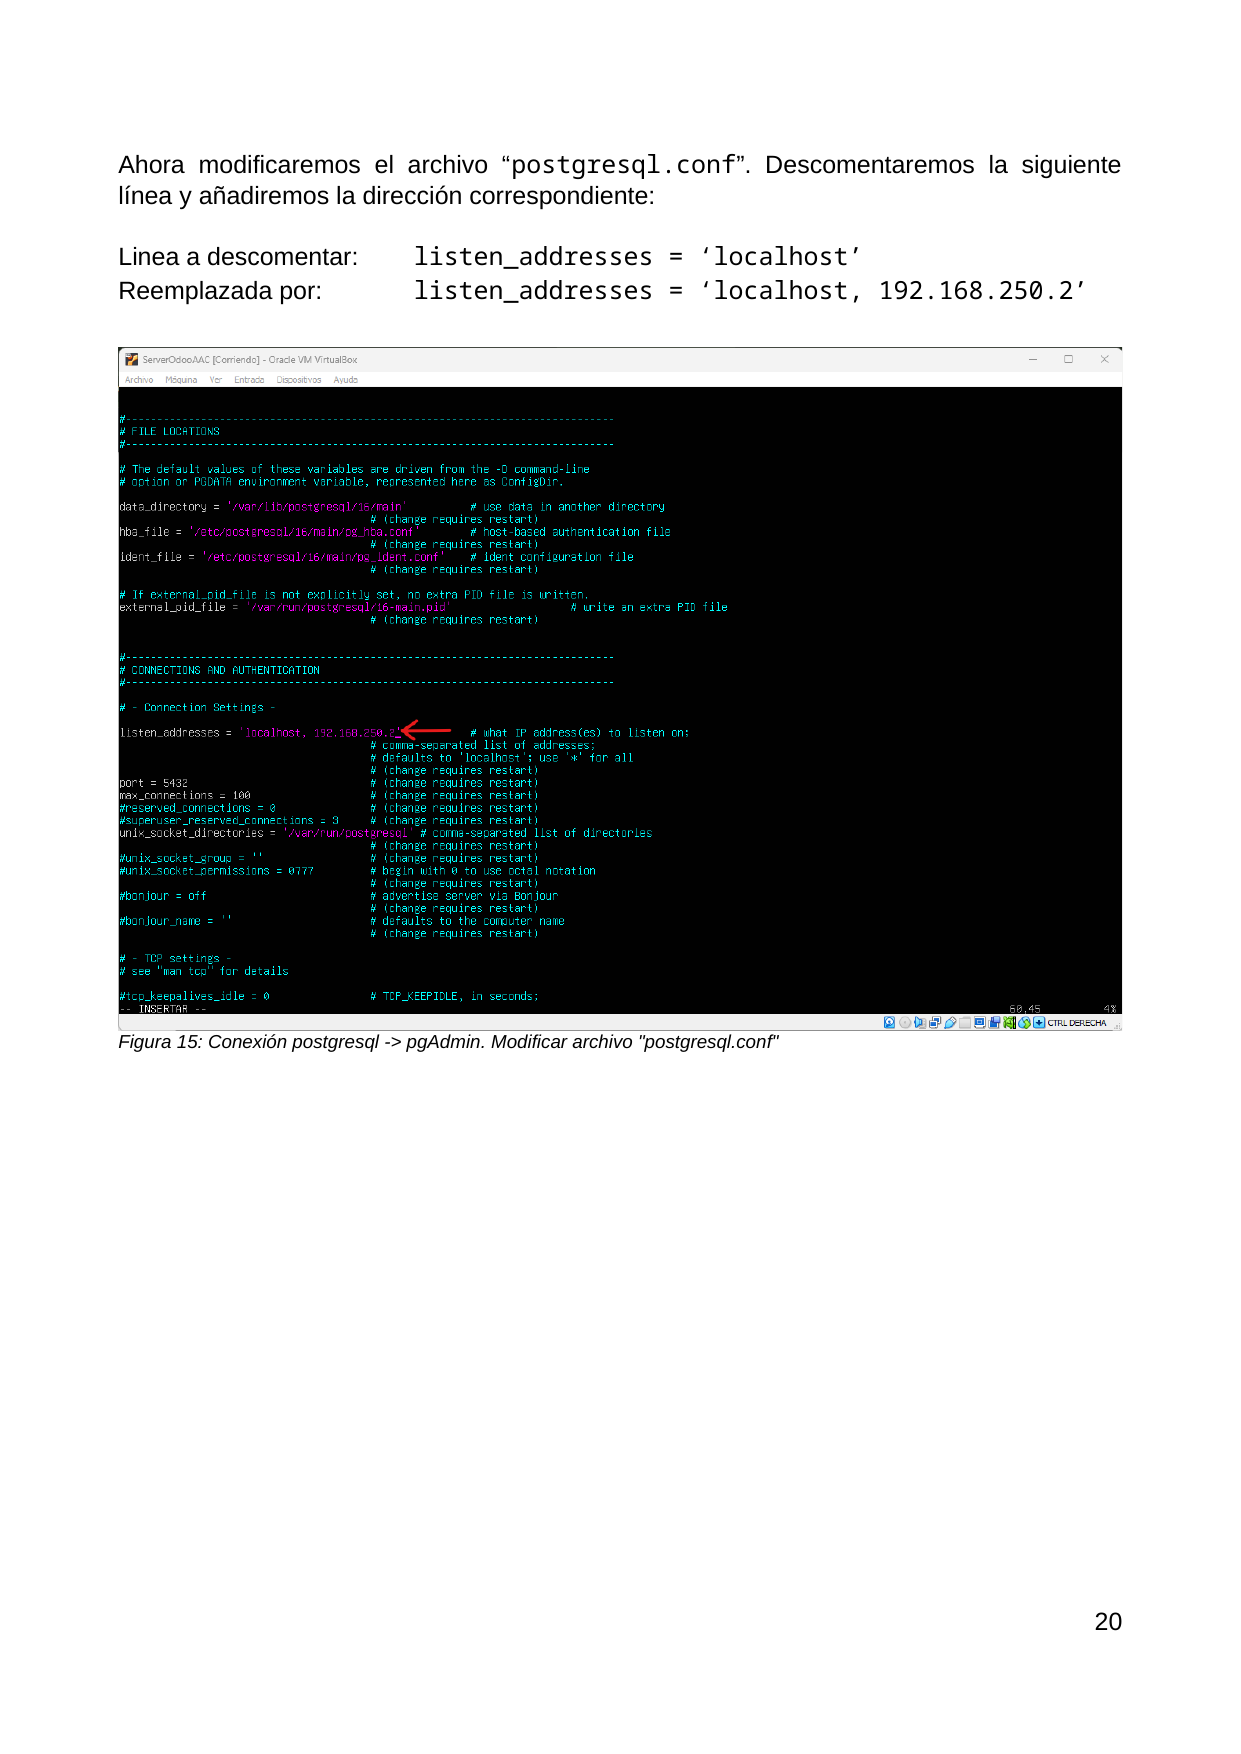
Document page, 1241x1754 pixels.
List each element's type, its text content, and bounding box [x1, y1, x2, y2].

text Linea a descomentar: listen_addresses = ‘localhost’ [118, 238, 1122, 272]
text Figura 15: Conexión postgresql -> pgAdmin. Modificar archivo "postgresql.conf" [118, 1031, 1122, 1052]
text Ahora modificaremos el archivo “postgresql.conf”. Descomentaremos la siguiente línea y añadiremos la dirección correspondiente: [118, 147, 1122, 210]
text Reemplazada por: listen_addresses = ‘localhost, 192.168.250.2’ [118, 272, 1122, 307]
picture [118, 347, 1123, 1031]
